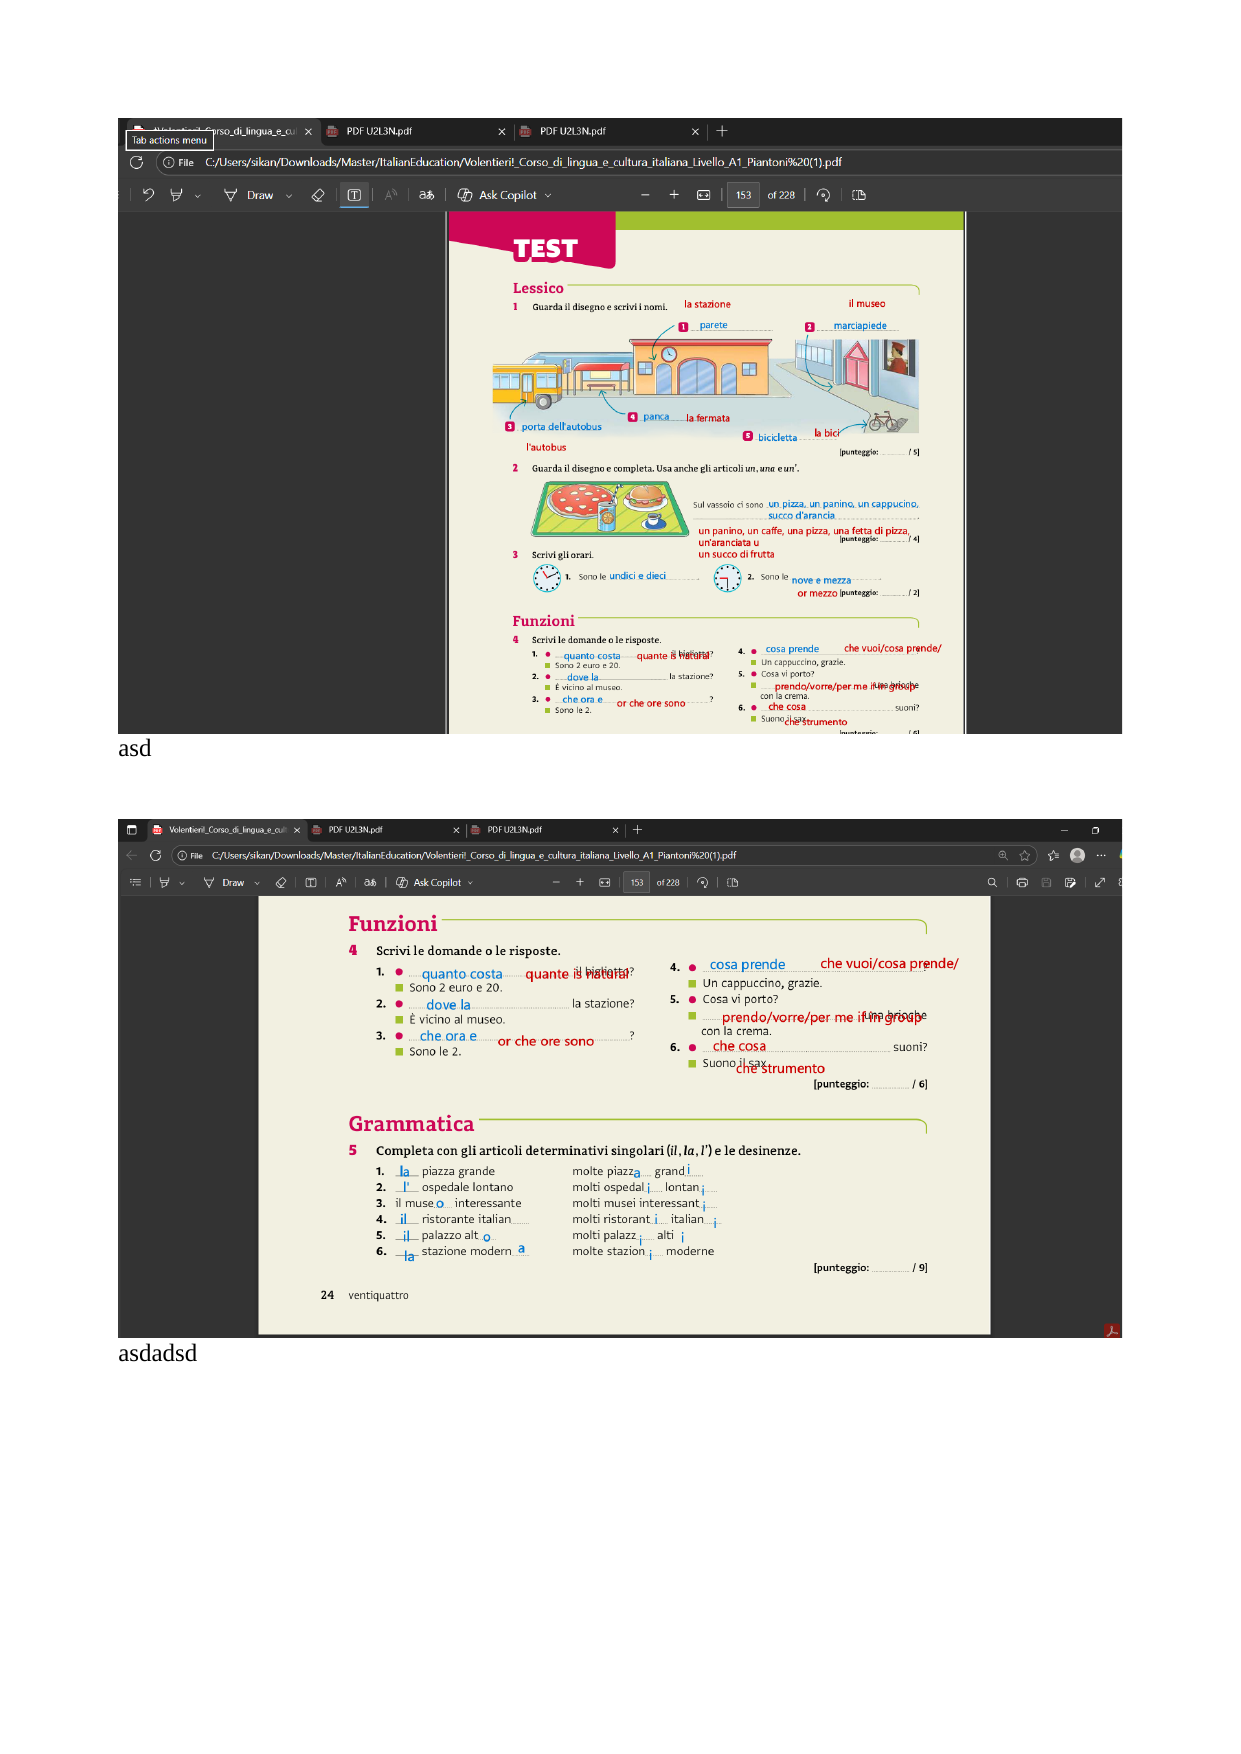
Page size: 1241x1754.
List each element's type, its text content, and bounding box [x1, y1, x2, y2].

picture [118, 118, 1123, 734]
text asd [118, 734, 1122, 762]
text asdadsd [118, 1338, 1122, 1367]
picture [118, 819, 1123, 1338]
